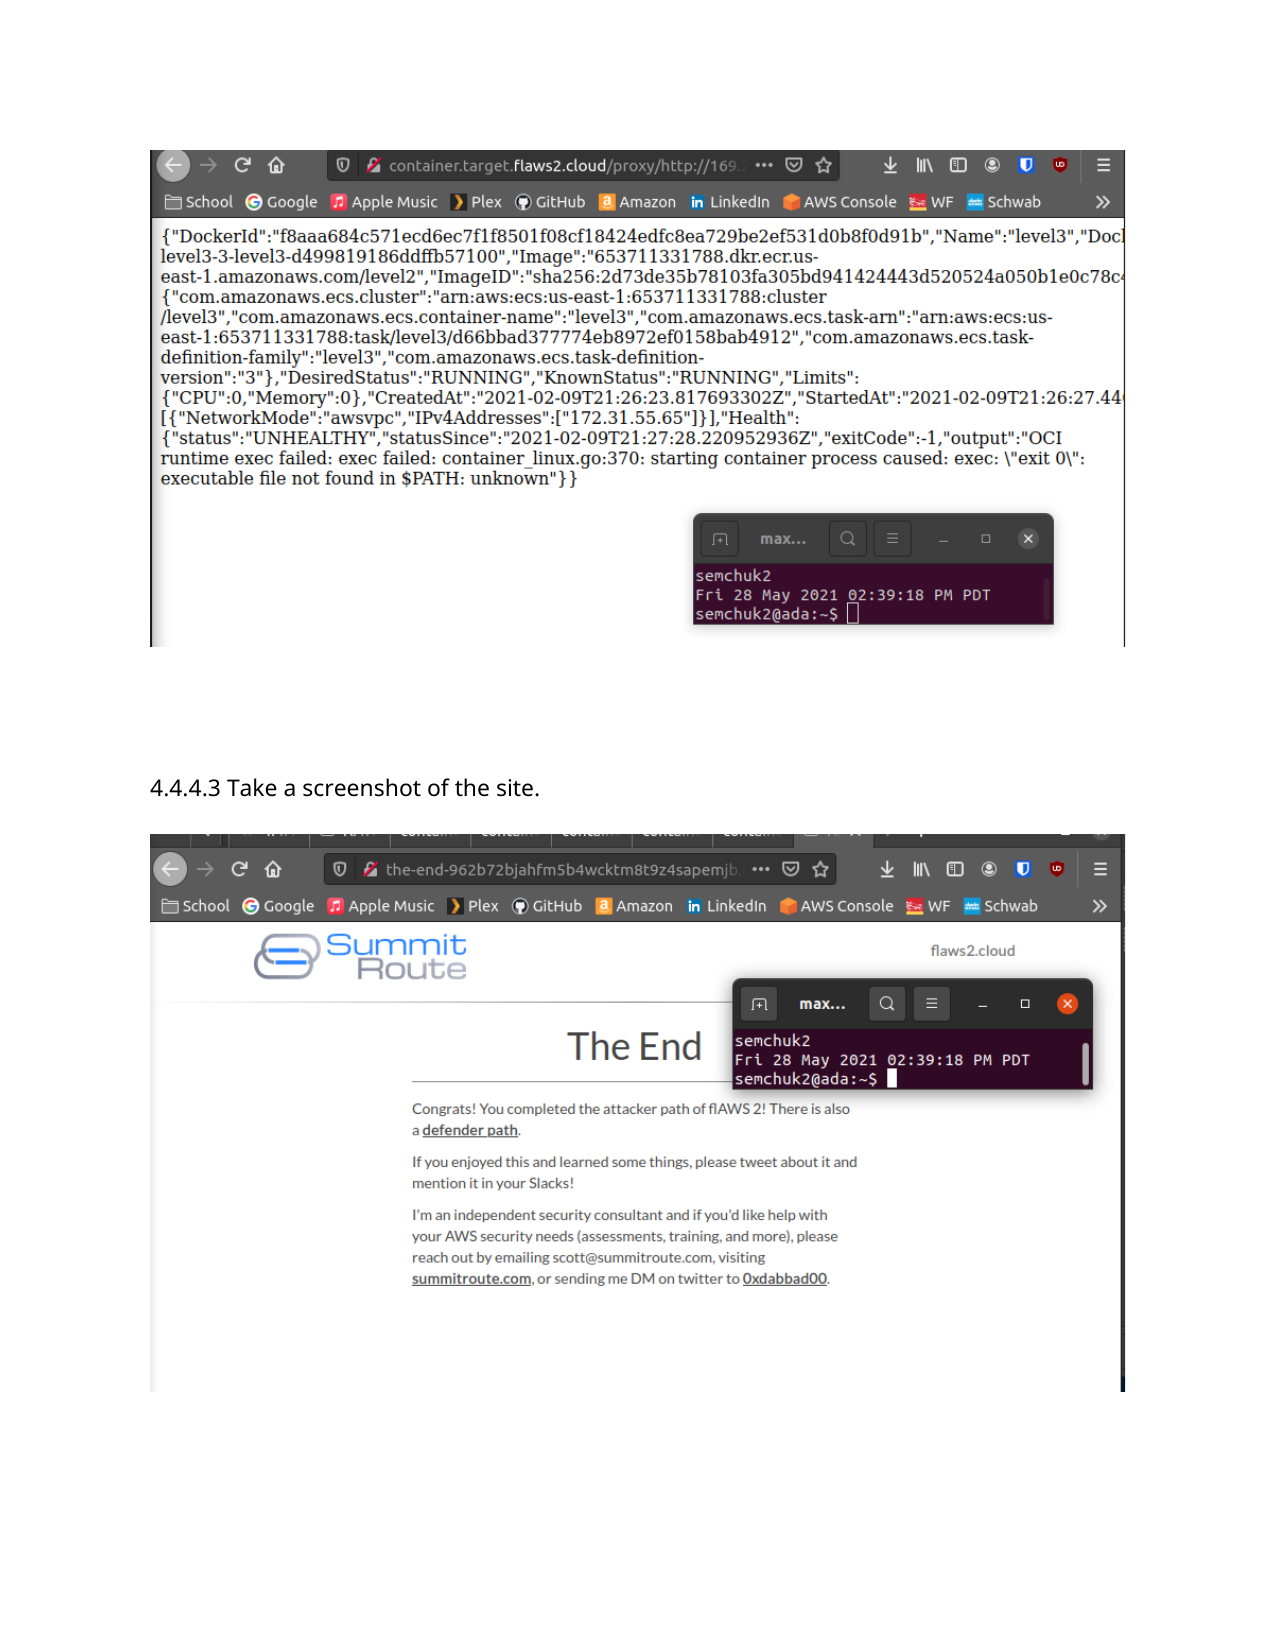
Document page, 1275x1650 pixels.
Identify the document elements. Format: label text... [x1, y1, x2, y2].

text 4.4.4.3 Take a screenshot of the site. [150, 772, 1125, 803]
picture [150, 150, 1125, 647]
picture [150, 834, 1125, 1392]
